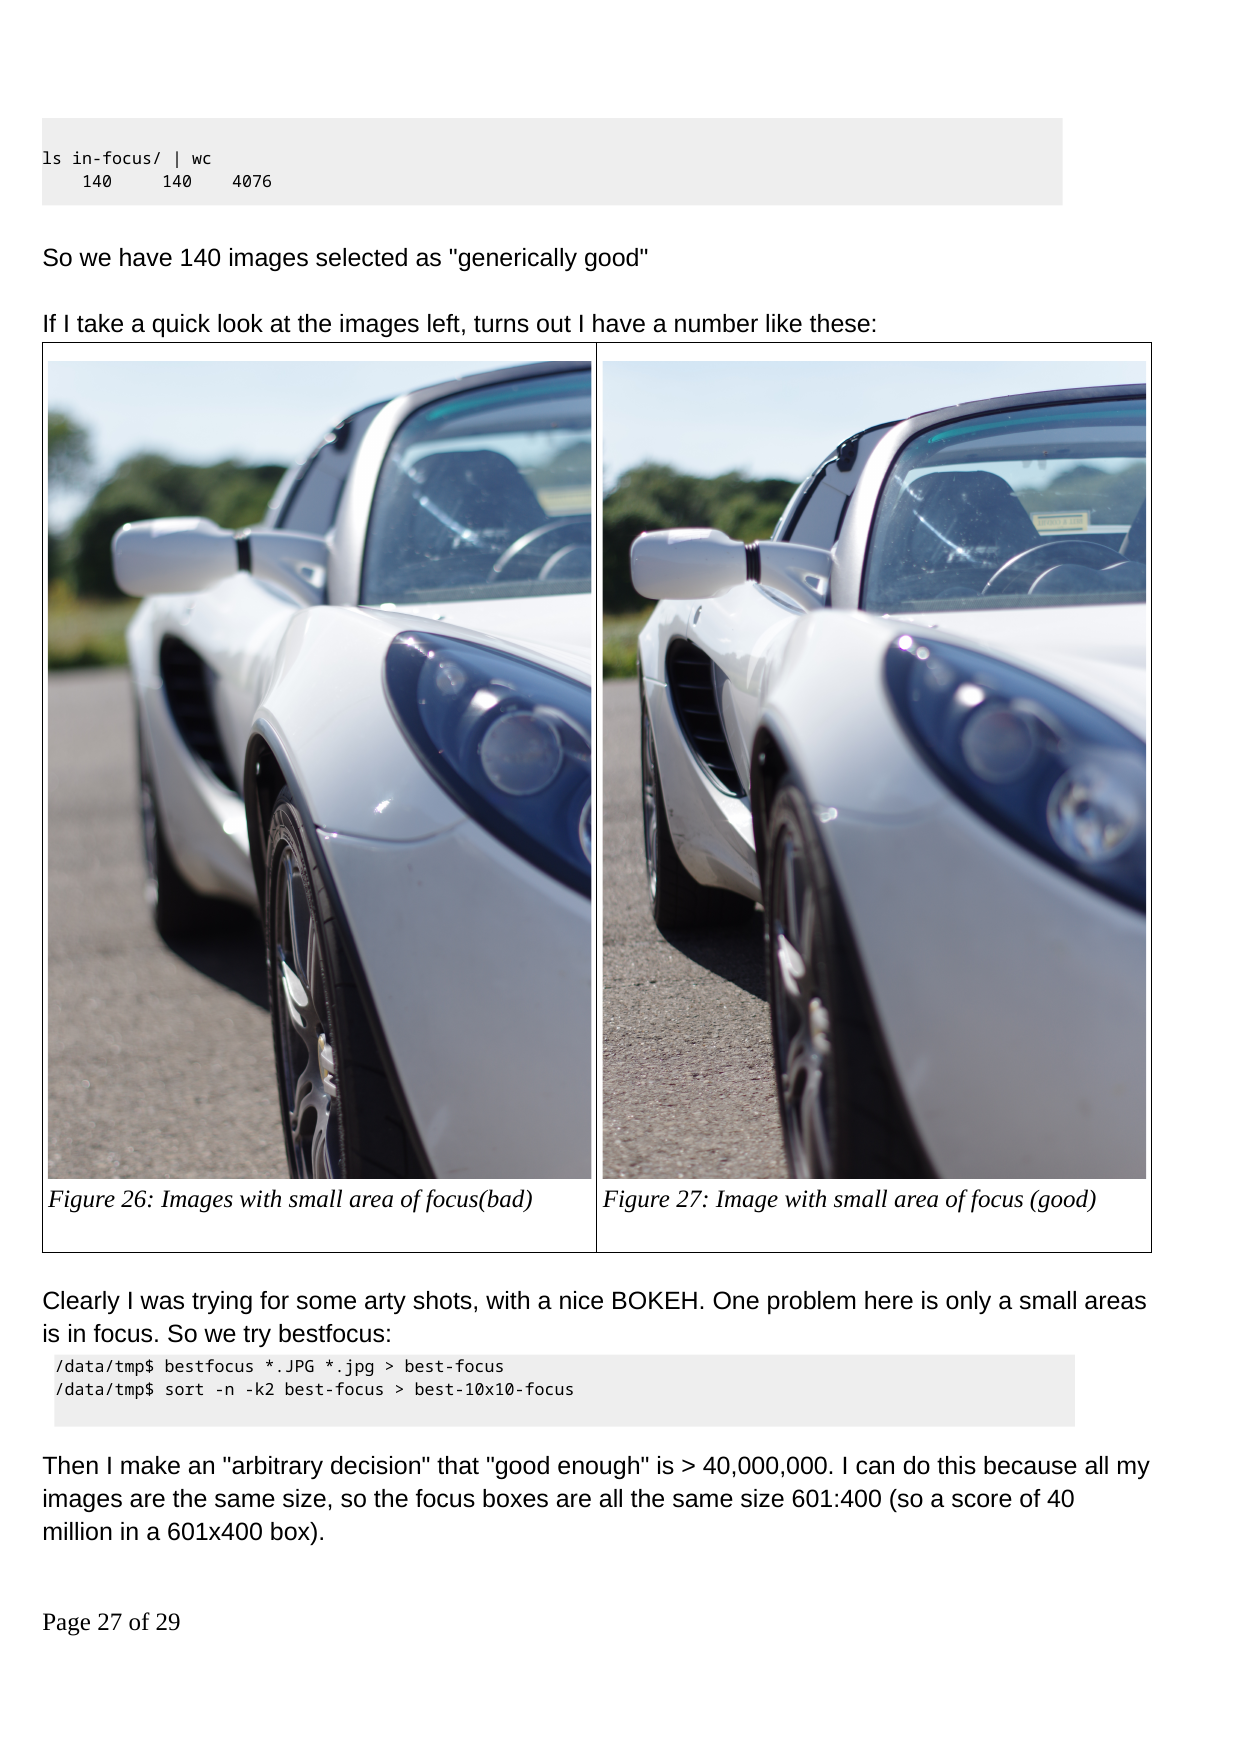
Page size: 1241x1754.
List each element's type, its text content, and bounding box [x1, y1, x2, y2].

text If I take a quick look at the images left, turns out I have a number like these: [42, 309, 1152, 337]
table_header [43, 343, 596, 1252]
text So we have 140 images selected as "generically good" [42, 243, 1152, 271]
picture [602, 361, 1147, 1179]
table_header [597, 343, 1151, 1252]
text Then I make an "arbitrary decision" that "good enough" is > 40,000,000. I can do this because all my images are the same size, so the focus boxes are all the same size 601:400 (so a score of 40 million in a 601x400 box). [42, 1451, 1152, 1546]
picture [47, 361, 592, 1179]
text Clearly I was trying for some arty shots, with a nice BOKEH. One problem here is only a small areas is in focus. So we try bestfocus: [42, 1286, 1152, 1347]
